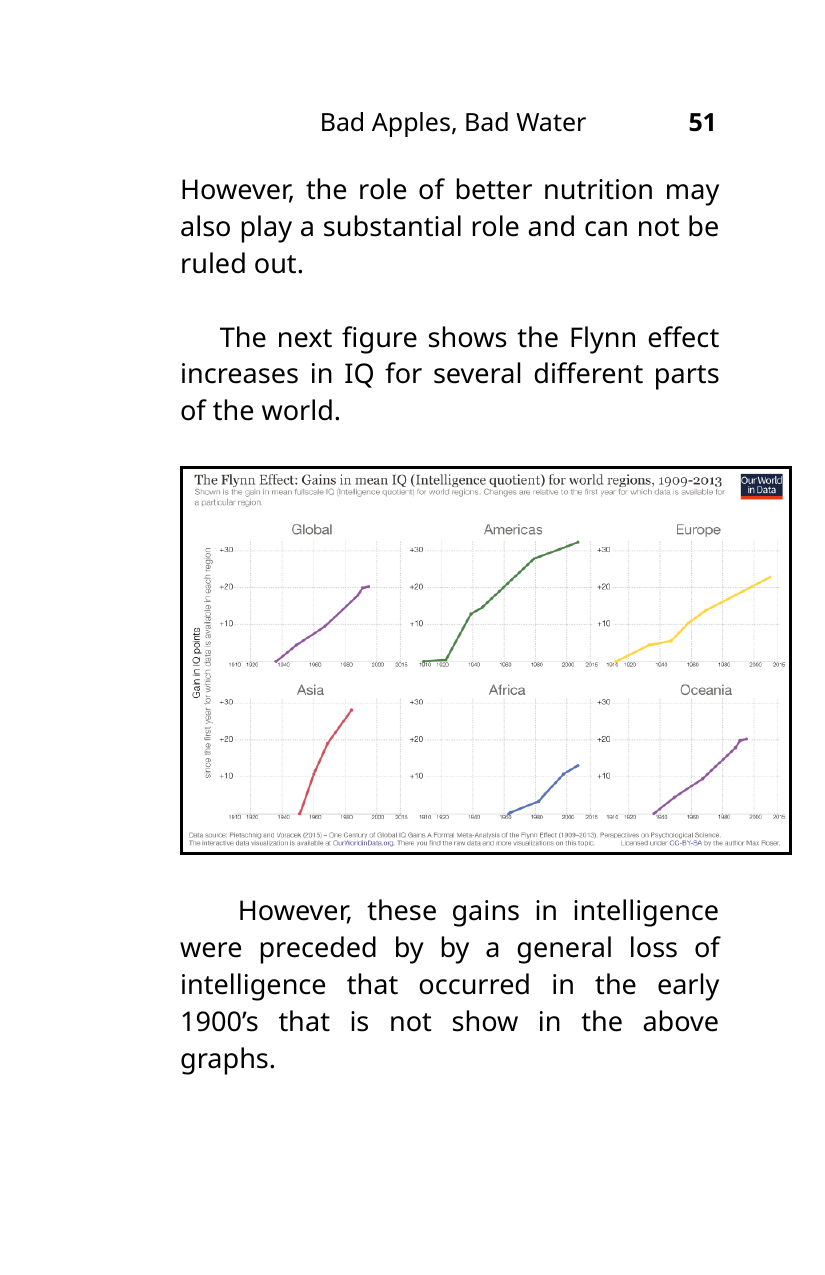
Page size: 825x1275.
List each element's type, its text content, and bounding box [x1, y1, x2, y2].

text However, the role of better nutrition may also play a substantial role and can not be ruled out. [180, 171, 720, 281]
text However, these gains in intelligence were preceded by by a general loss of intelligence that occurred in the early 1900’s that is not show in the above graphs. [180, 892, 720, 1076]
picture [186, 471, 786, 849]
text The next figure shows the Flynn effect increases in IQ for several different parts of the world. [180, 318, 720, 429]
